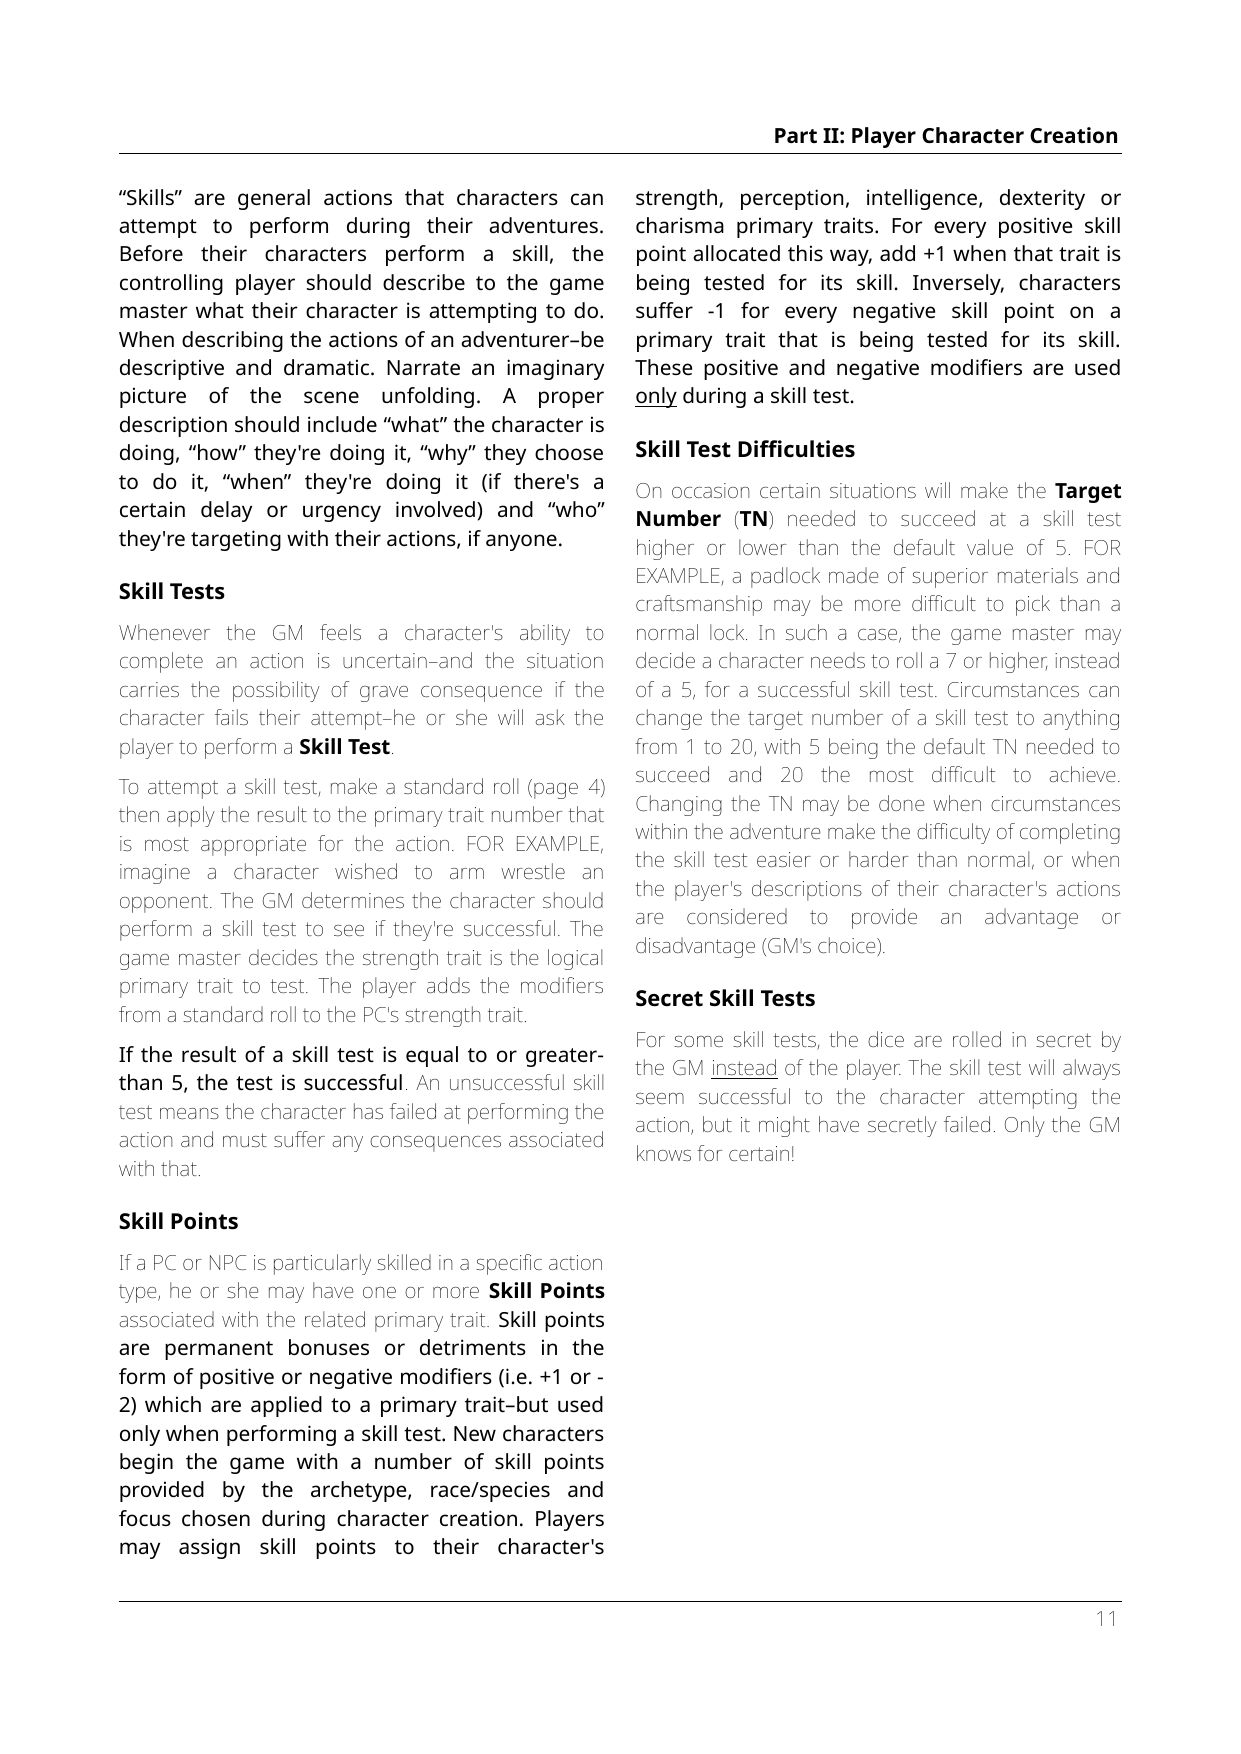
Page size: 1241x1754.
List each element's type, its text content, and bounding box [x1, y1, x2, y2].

text To attempt a skill test, make a standard roll (page 3) then apply the result to the primary trait number that is most appropriate for the action. FOR EXAMPLE, imagine a character wished to arm wrestle an opponent. The GM determines the character should perform a skill test to see if they're successful. The game master decides the strength trait is the logical primary trait to test. The player adds the modifiers from a standard roll to the PC's strength trait. [118, 772, 605, 1028]
text If the result of a skill test is equal to or greater-than 5, the test is successful. An unsuccessful skill test means the character has failed at performing the action and must suffer any consequences associated with that. [118, 1040, 605, 1182]
text On occasion certain situations will make the Target Number (TN) needed to succeed at a skill test higher or lower than the default value of 5. FOR EXAMPLE, a padlock made of superior materials and craftsmanship may be more difficult to pick than a normal lock. In such a case, the game master may decide a character needs to roll a 7 or higher, instead of a 5, for a successful skill test. Circumstances can change the target number of a skill test to anything from 1 to 20, with 5 being the default TN needed to succeed and 20 the most difficult to achieve. Changing the TN may be done when circumstances within the adventure make the difficulty of completing the skill test easier or harder than normal, or when the player's descriptions of their character's actions are considered to provide an advantage or disadvantage (GM's choice). [635, 476, 1122, 959]
text If a PC or NPC is particularly skilled in a specific action type, he or she may have one or more Skill Points associated with the related primary trait. Skill points are permanent bonuses or detriments in the form of positive or negative modifiers (i.e. +1 or -2) which are applied to a primary trait–but used only when performing a skill test. New characters begin the game with a number of skill points provided by the archetype, race/species and focus chosen during character creation. Players may assign skill points to their character's [118, 1248, 605, 1561]
text Skill Test Difficulties [635, 434, 1122, 464]
text For some skill tests, the dice are rolled in secret by the GM instead of the player. The skill test will always seem successful to the character attempting the action, but it might have secretly failed. Only the GM knows for certain! [635, 1025, 1122, 1167]
text Secret Skill Tests [635, 983, 1122, 1013]
text Whenever the GM feels a character's ability to complete an action is uncertain–and the situation carries the possibility of grave consequence if the character fails their attempt–he or she will ask the player to perform a Skill Test. [118, 618, 605, 760]
text strength, perception, intelligence, dexterity or charisma primary traits. For every positive skill point allocated this way, add +1 when that trait is being tested for its skill. Inversely, characters suffer -1 for every negative skill point on a primary trait that is being tested for its skill. These positive and negative modifiers are used only during a skill test. [635, 183, 1122, 410]
text Skill Tests [118, 576, 605, 606]
text Skill Points [118, 1206, 605, 1236]
text “Skills” are general actions that characters can attempt to perform during their adventures. Before their characters perform a skill, the controlling player should describe to the game master what their character is attempting to do. When describing the actions of an adventurer–be descriptive and dramatic. Narrate an imaginary picture of the scene unfolding. A proper description should include “what” the character is doing, “how” they're doing it, “why” they choose to do it, “when” they're doing it (if there's a certain delay or urgency involved) and “who” they're targeting with their actions, if anyone. [118, 183, 605, 552]
